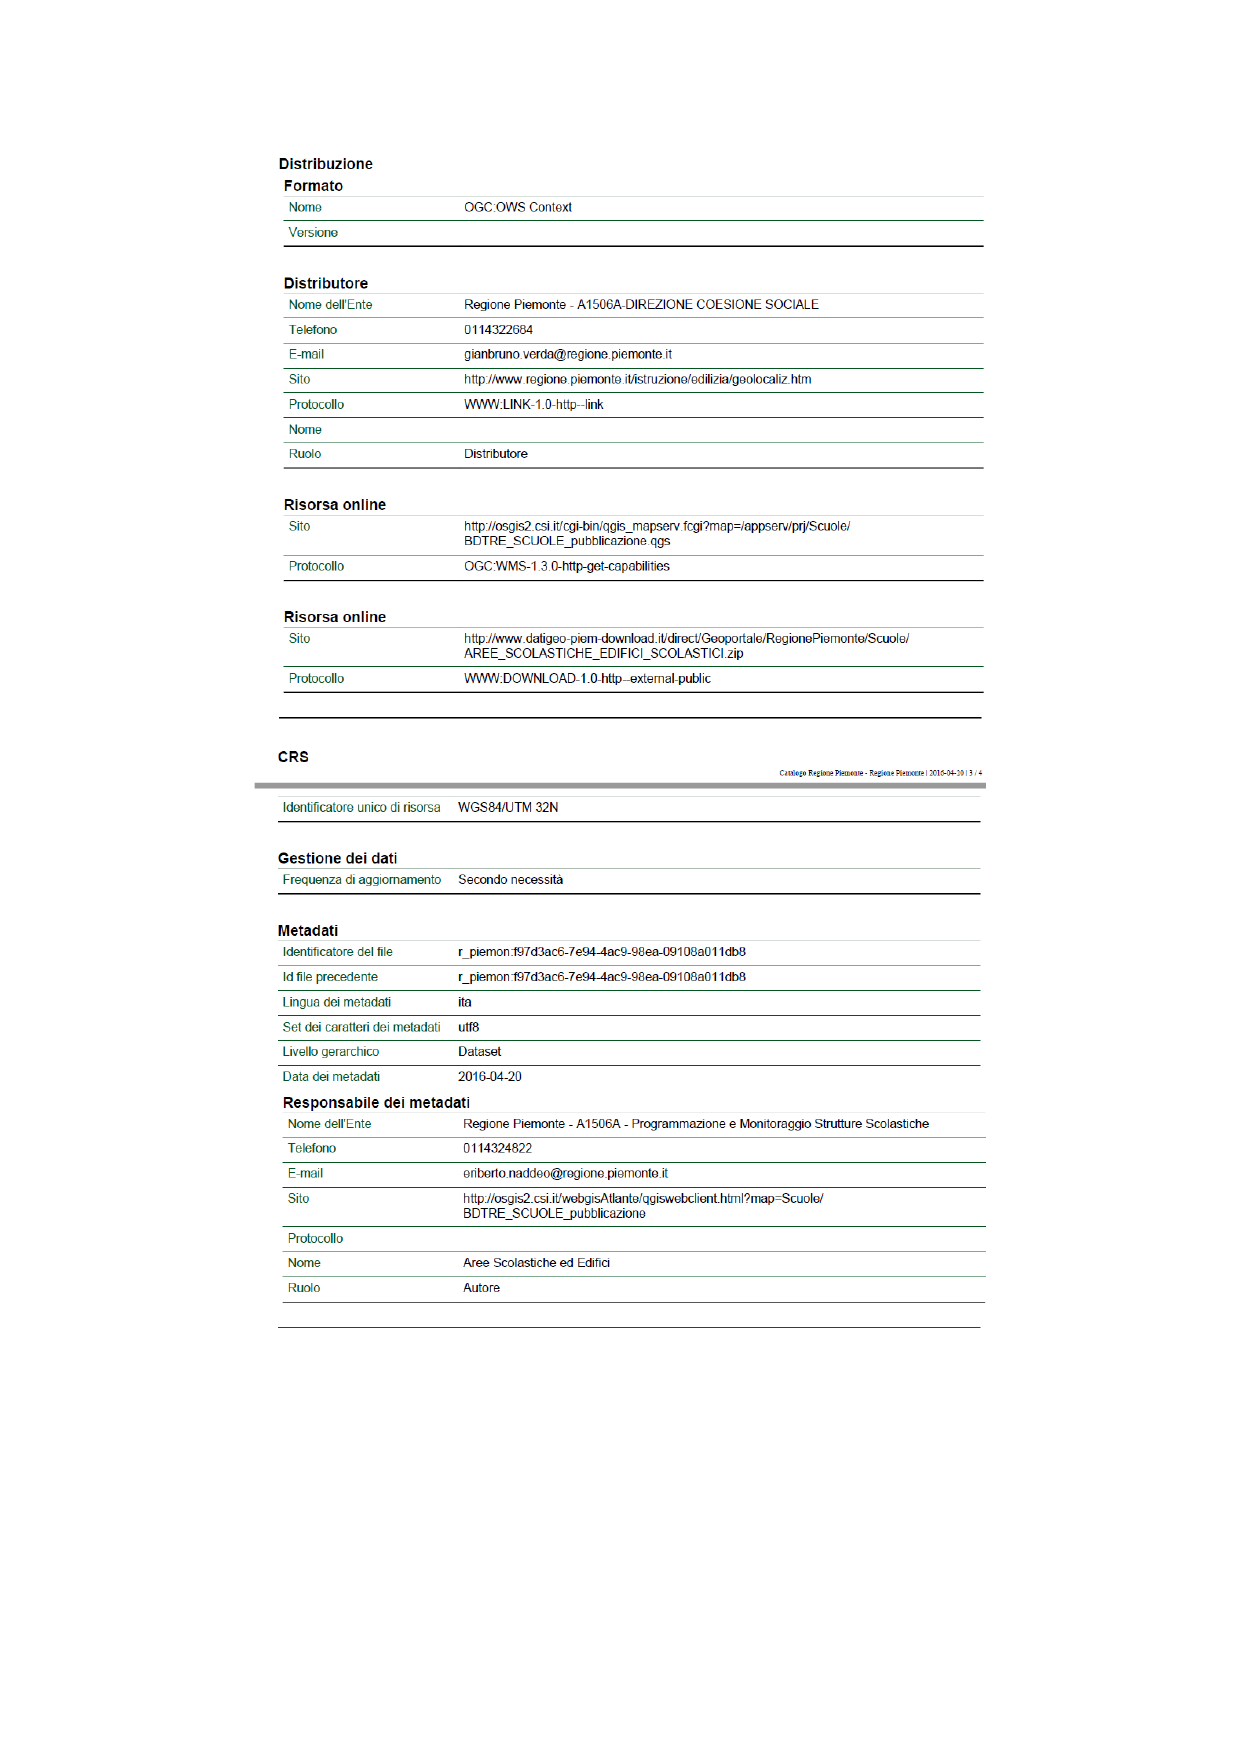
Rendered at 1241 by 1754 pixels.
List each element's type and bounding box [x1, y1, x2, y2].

picture [254, 147, 986, 1358]
